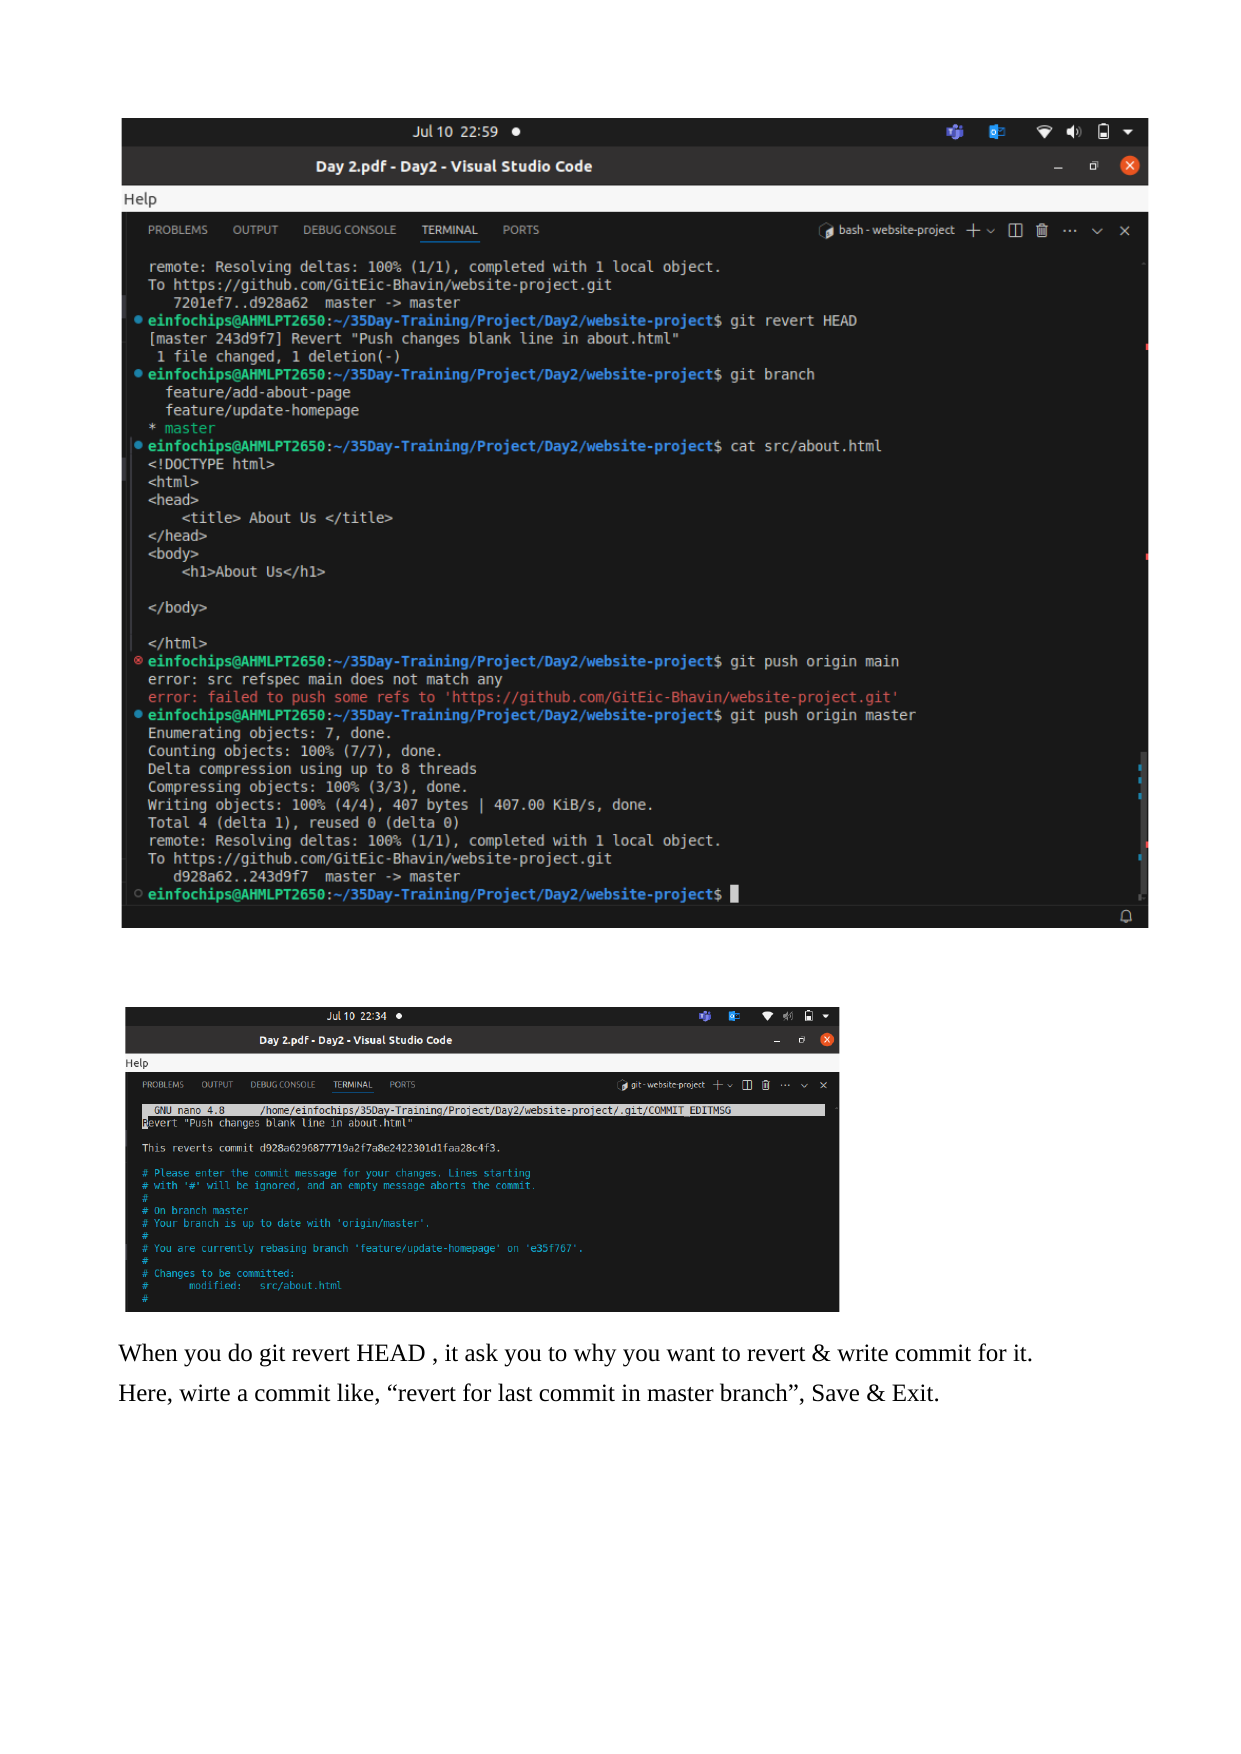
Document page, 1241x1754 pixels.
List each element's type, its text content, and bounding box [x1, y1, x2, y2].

picture [125, 1007, 840, 1312]
picture [121, 118, 1149, 928]
text When you do git revert HEAD , it ask you to why you want to revert & write commit for it. Here, wirte a commit like, “revert for last commit in master branch”, Save & Exit. [118, 1338, 1122, 1407]
